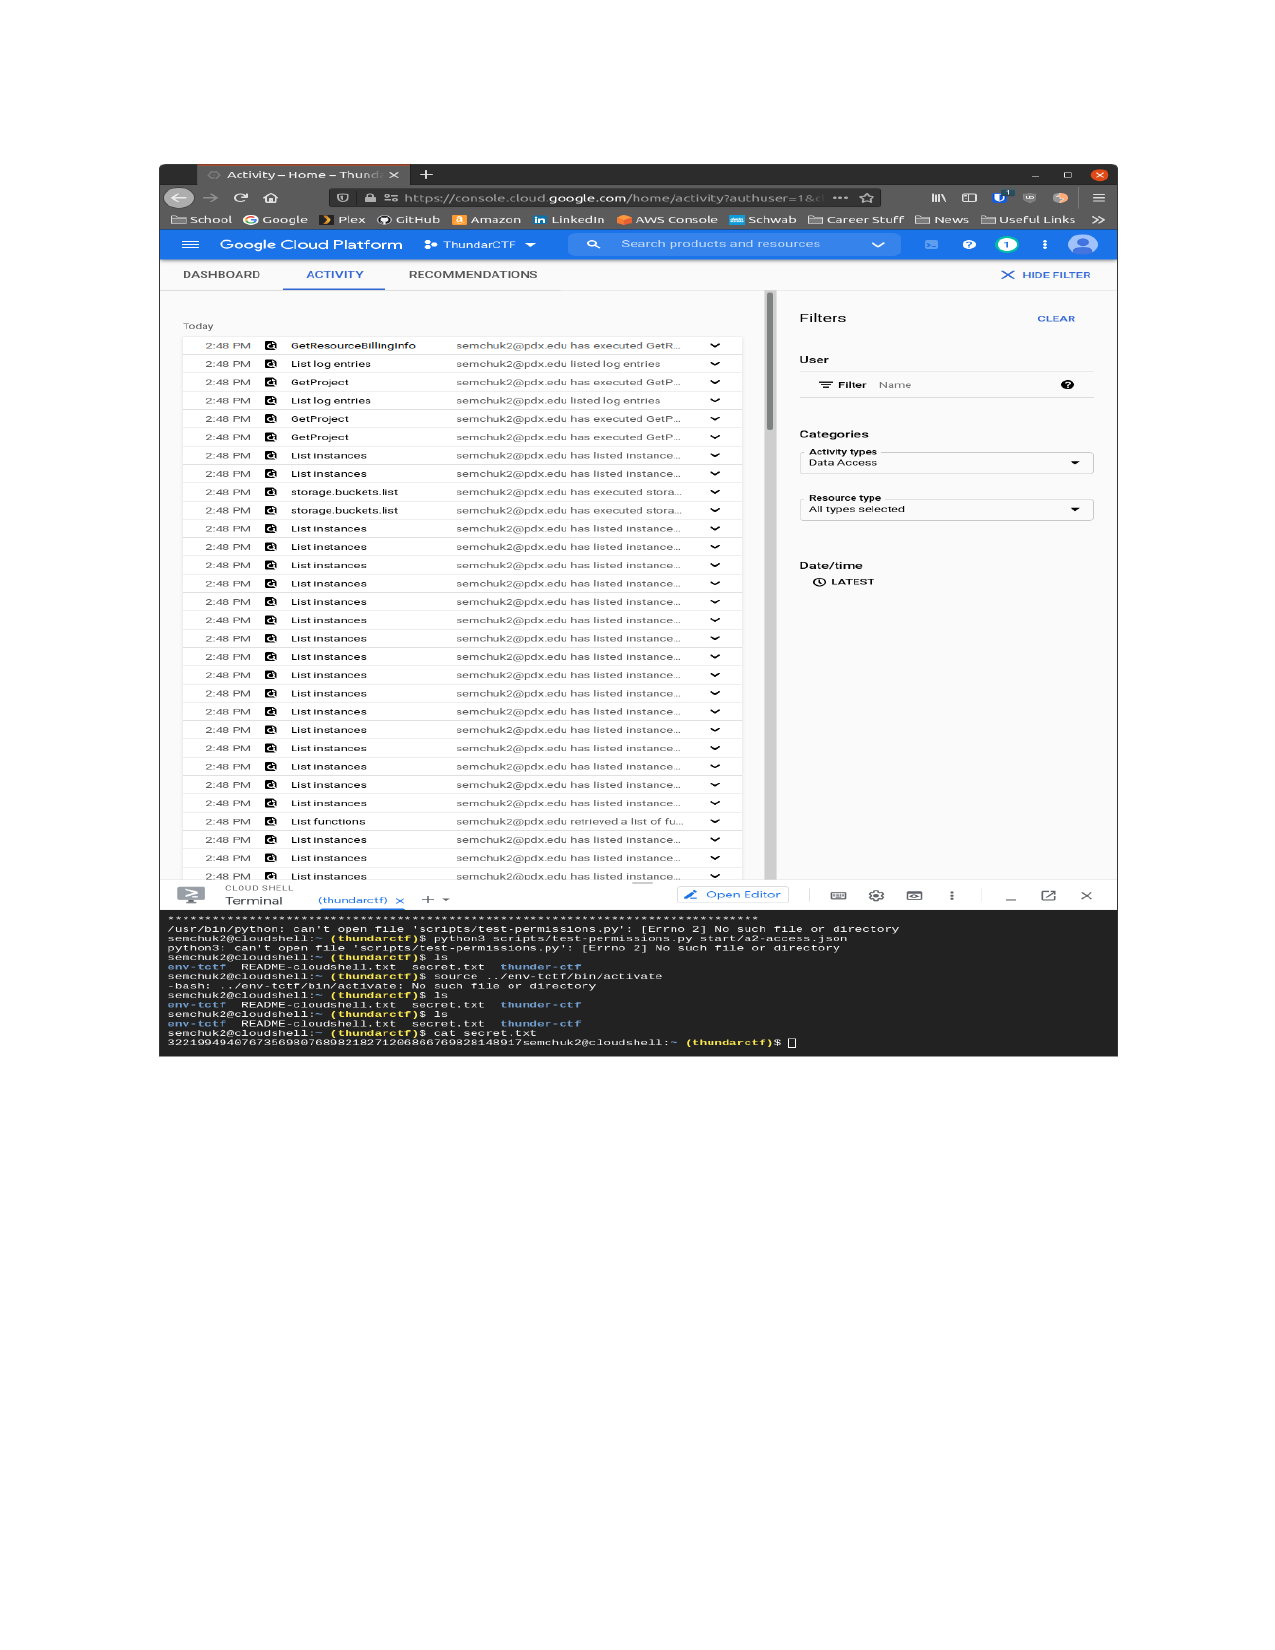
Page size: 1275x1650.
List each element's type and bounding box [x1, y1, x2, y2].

picture [150, 159, 1125, 1062]
